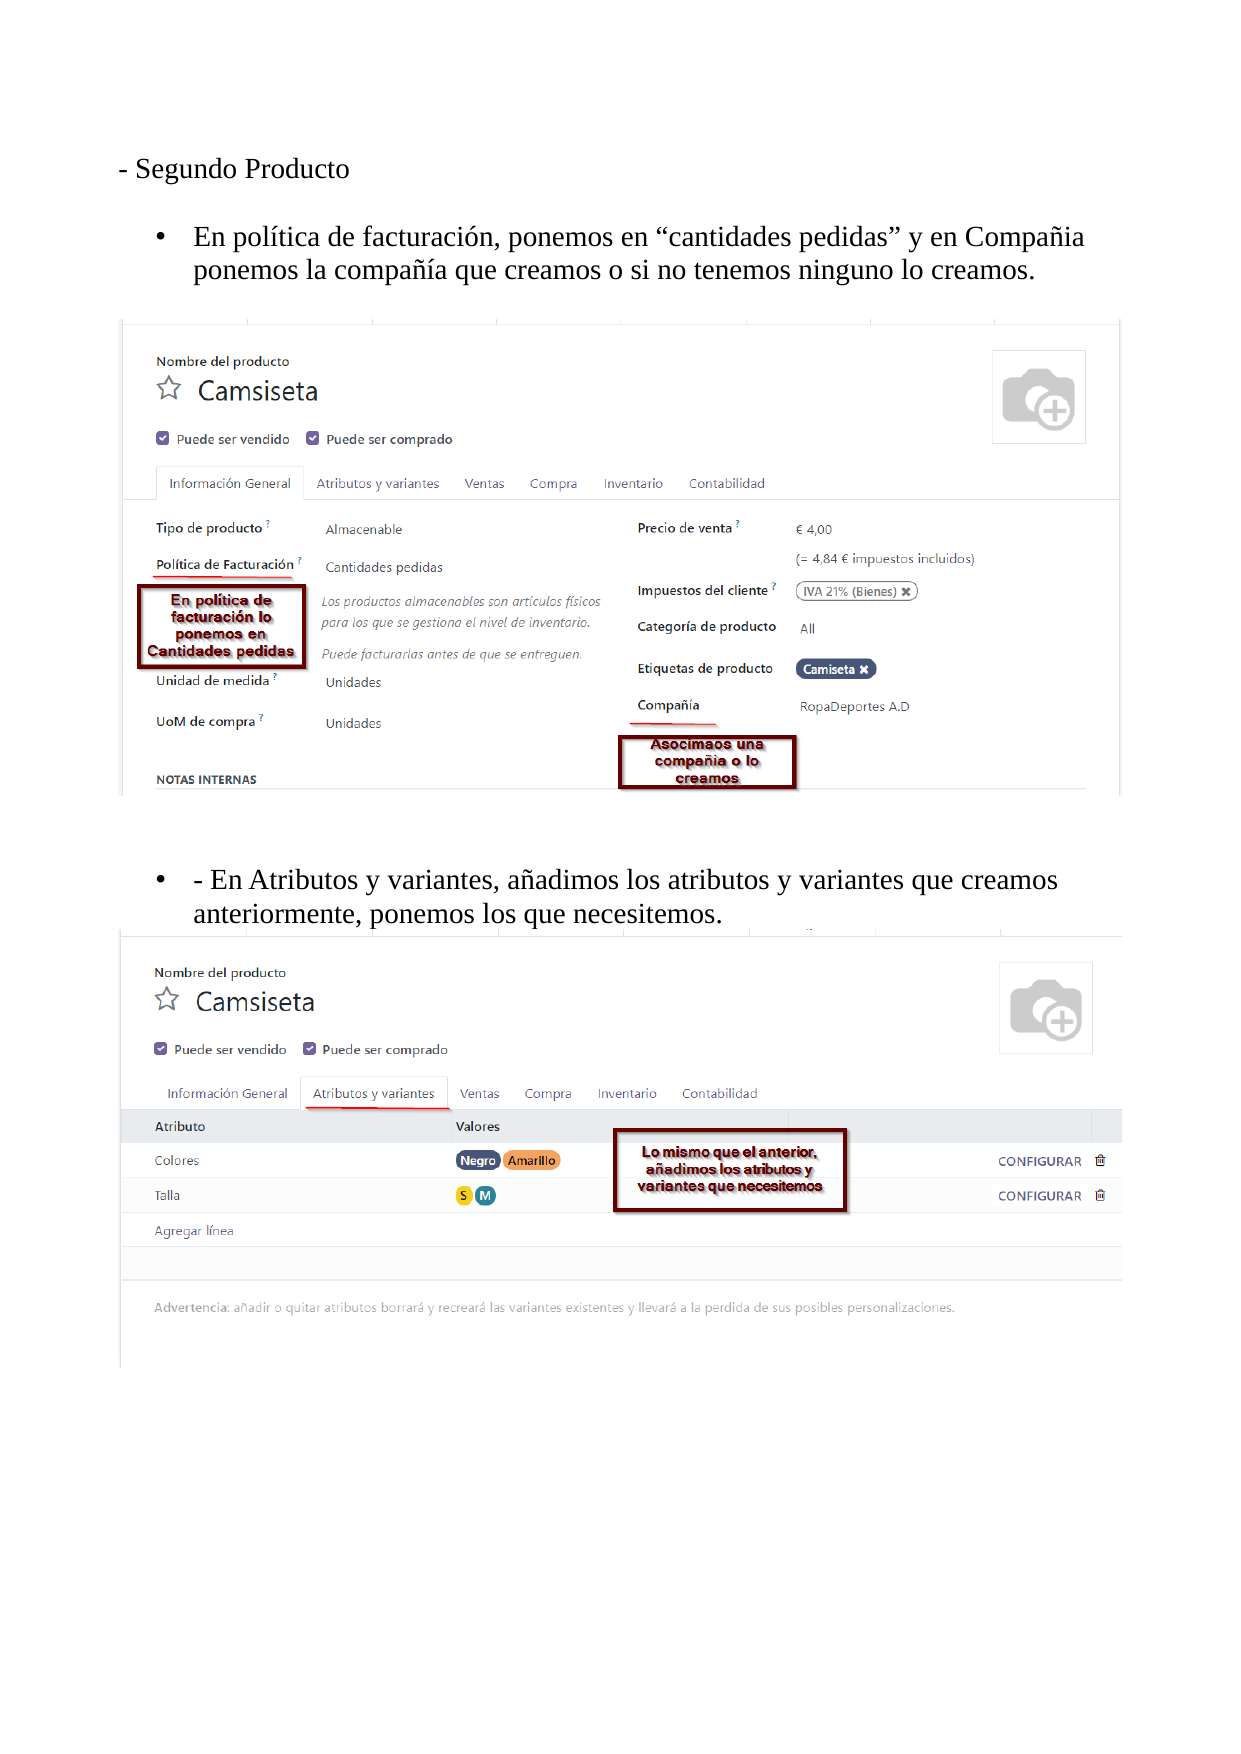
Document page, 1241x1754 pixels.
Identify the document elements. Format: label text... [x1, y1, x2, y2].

list En política de facturación, ponemos en “cantidades pedidas” y en Compañia ponemos la compañía que creamos o si no tenemos ninguno lo creamos. [156, 219, 1122, 286]
picture [118, 929, 1123, 1368]
picture [118, 319, 1123, 796]
list - En Atributos y variantes, añadimos los atributos y variantes que creamos anteriormente, ponemos los que necesitemos. [156, 862, 1122, 929]
text - Segundo Producto [118, 152, 1122, 185]
